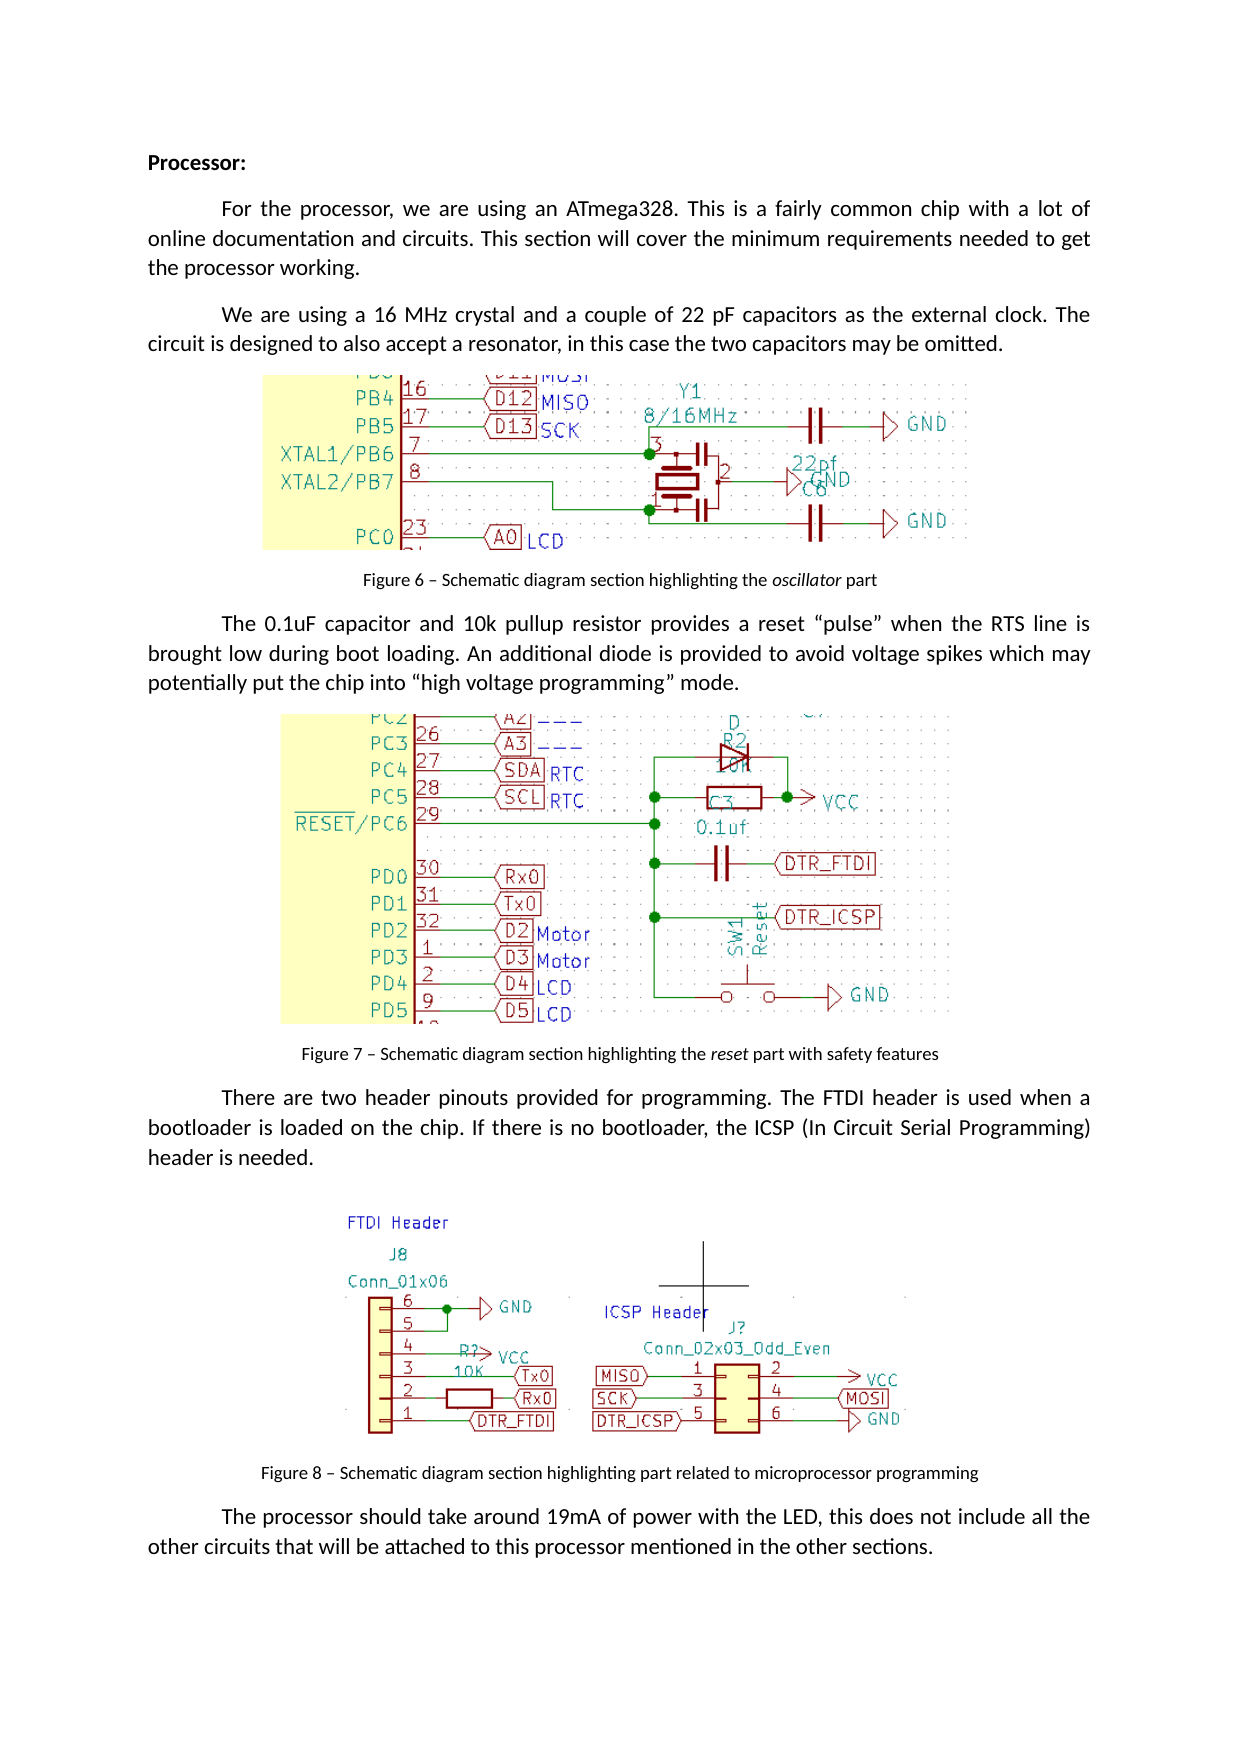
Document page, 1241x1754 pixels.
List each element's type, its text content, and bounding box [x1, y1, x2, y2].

picture [332, 1188, 908, 1444]
text For the processor, we are using an ATmega328. This is a fairly common chip with a lot of online documentation and circuits. This section will cover the minimum requirements needed to get the processor working. [148, 194, 1093, 281]
text We are using a 16 MHz crystal and a couple of 22 pF capacitors as the external clock. The circuit is designed to also accept a resonator, in this case the two capacitors may be omitted. [148, 300, 1093, 357]
text Figure 6 – Schematic diagram section highlighting the oscillator part [148, 568, 1093, 591]
text The 0.1uF capacitor and 10k pullup resistor provides a reset “pulse” when the RTS line is brought low during boot loading. An additional diode is provided to avoid voltage spikes which may potentially put the chip into “high voltage programming” mode. [148, 609, 1093, 696]
text The processor should take around 19mA of power with the LED, this does not include all the other circuits that will be attached to this processor mentioned in the other sections. [148, 1502, 1093, 1560]
text There are two header pinouts provided for programming. The FTDI header is used when a bootloader is loaded on the chip. If there is no bootloader, the ICSP (In Circuit Serial Programming) header is needed. [148, 1083, 1093, 1171]
picture [280, 714, 960, 1024]
text Figure 8 – Schematic diagram section highlighting part related to microprocessor programming [148, 1461, 1093, 1484]
text Figure 7 – Schematic diagram section highlighting the reset part with safety features [148, 1042, 1093, 1065]
picture [262, 375, 978, 550]
text Processor: [148, 148, 1093, 176]
